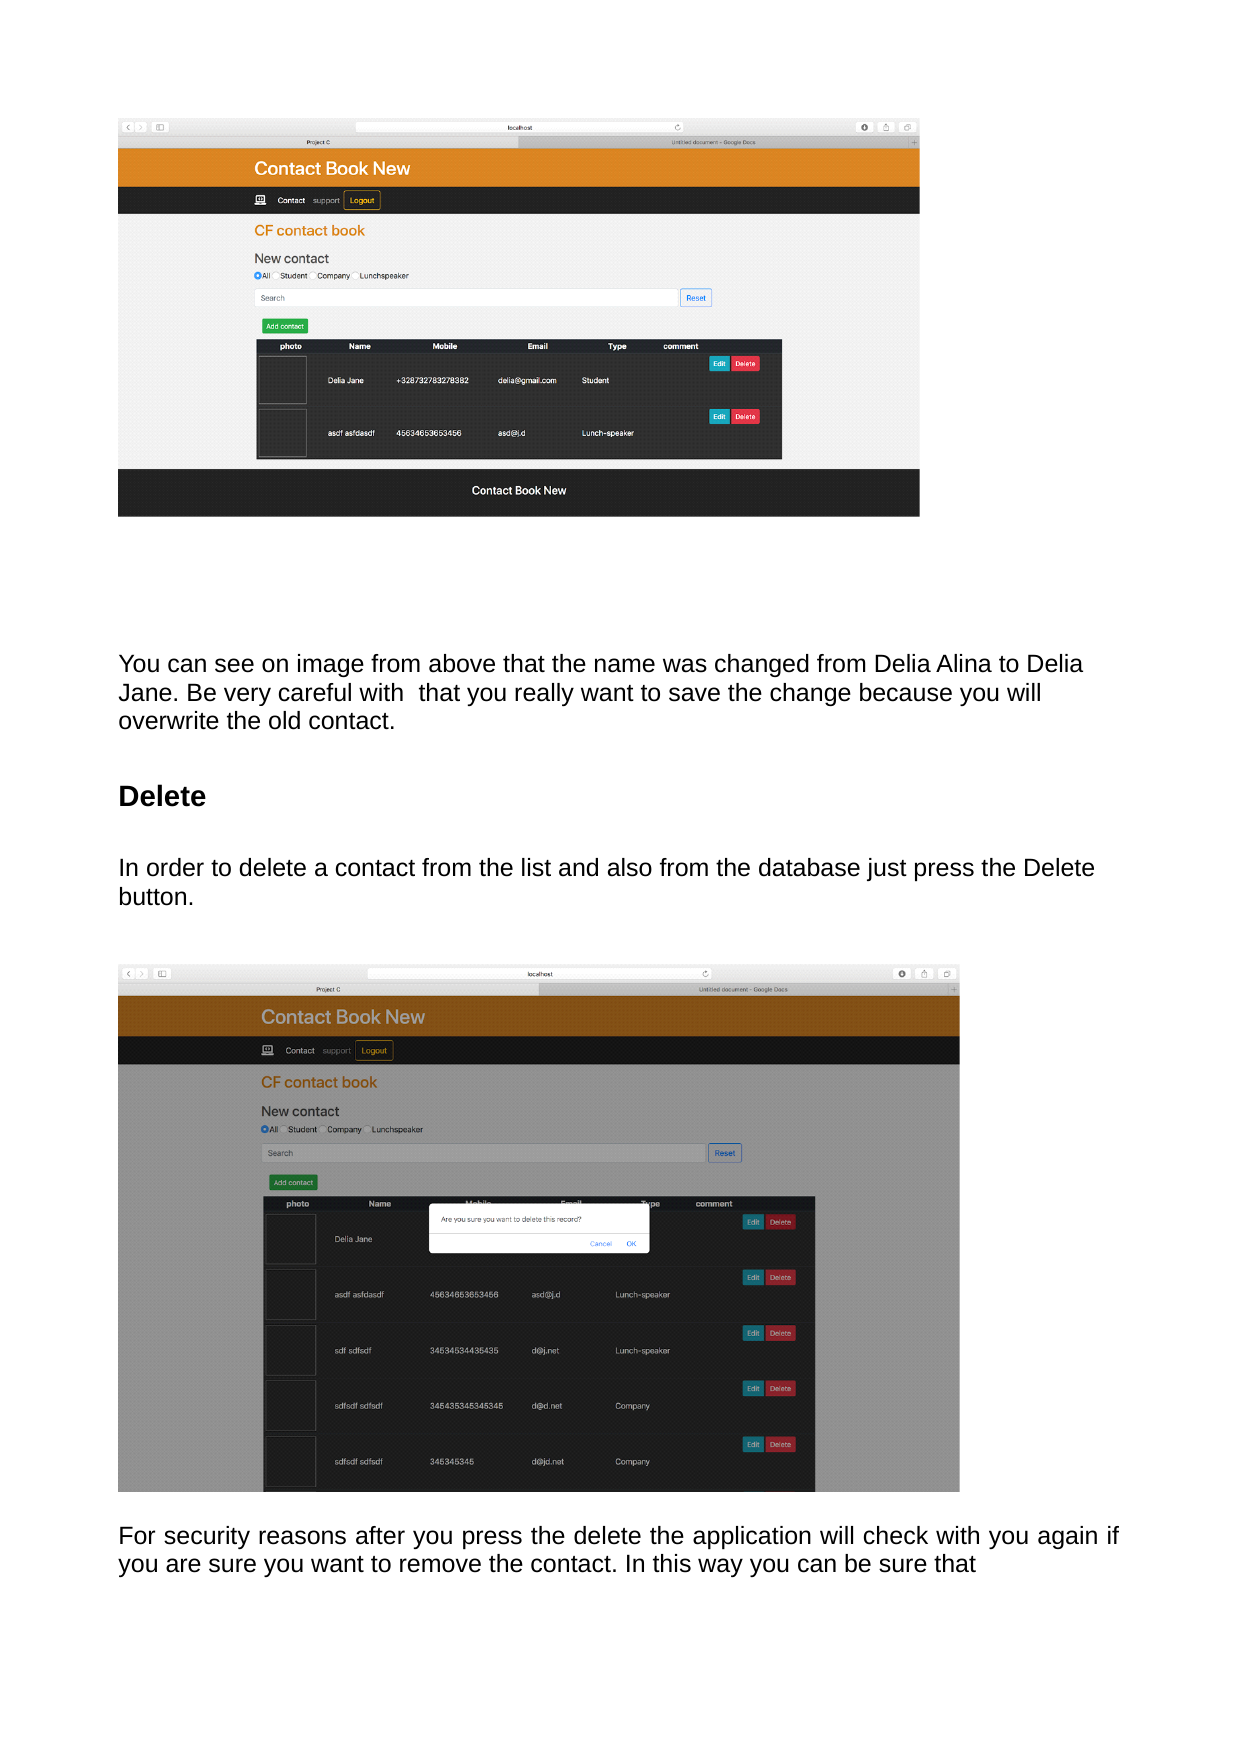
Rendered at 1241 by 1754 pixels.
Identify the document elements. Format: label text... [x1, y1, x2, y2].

subtitle Delete [118, 778, 1122, 812]
text In order to delete a contact from the list and also from the database just press the Delete button. [118, 853, 1122, 911]
text For security reasons after you press the delete the application will check with you again if you are sure you want to remove the contact. In this way you can be sure that [118, 1521, 1122, 1578]
text You can see on image from above that the name was changed from Delia Alina to Delia Jane. Be very careful with that you really want to save the change because you will overwrite the old contact. [118, 649, 1122, 735]
